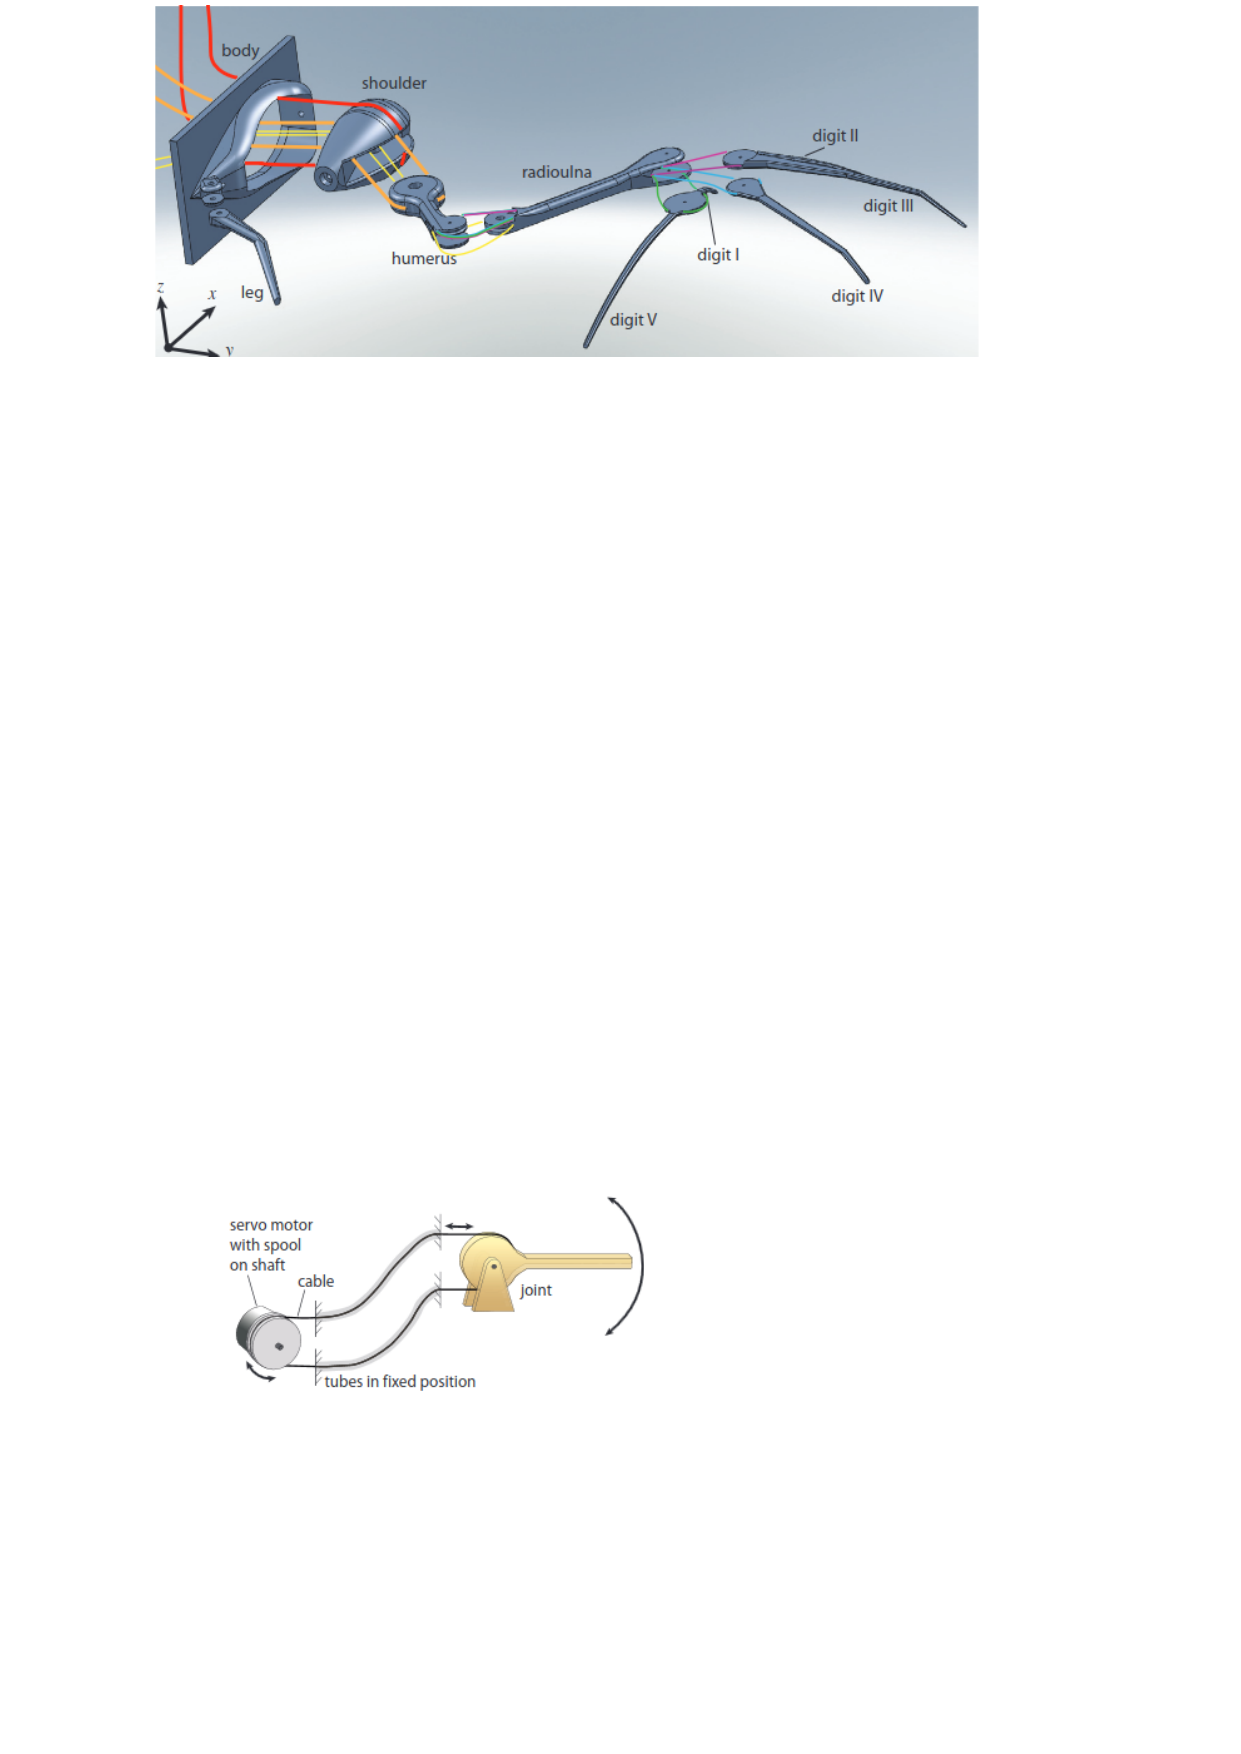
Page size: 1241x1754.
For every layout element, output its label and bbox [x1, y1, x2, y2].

picture [196, 1193, 664, 1411]
picture [155, 5, 979, 357]
